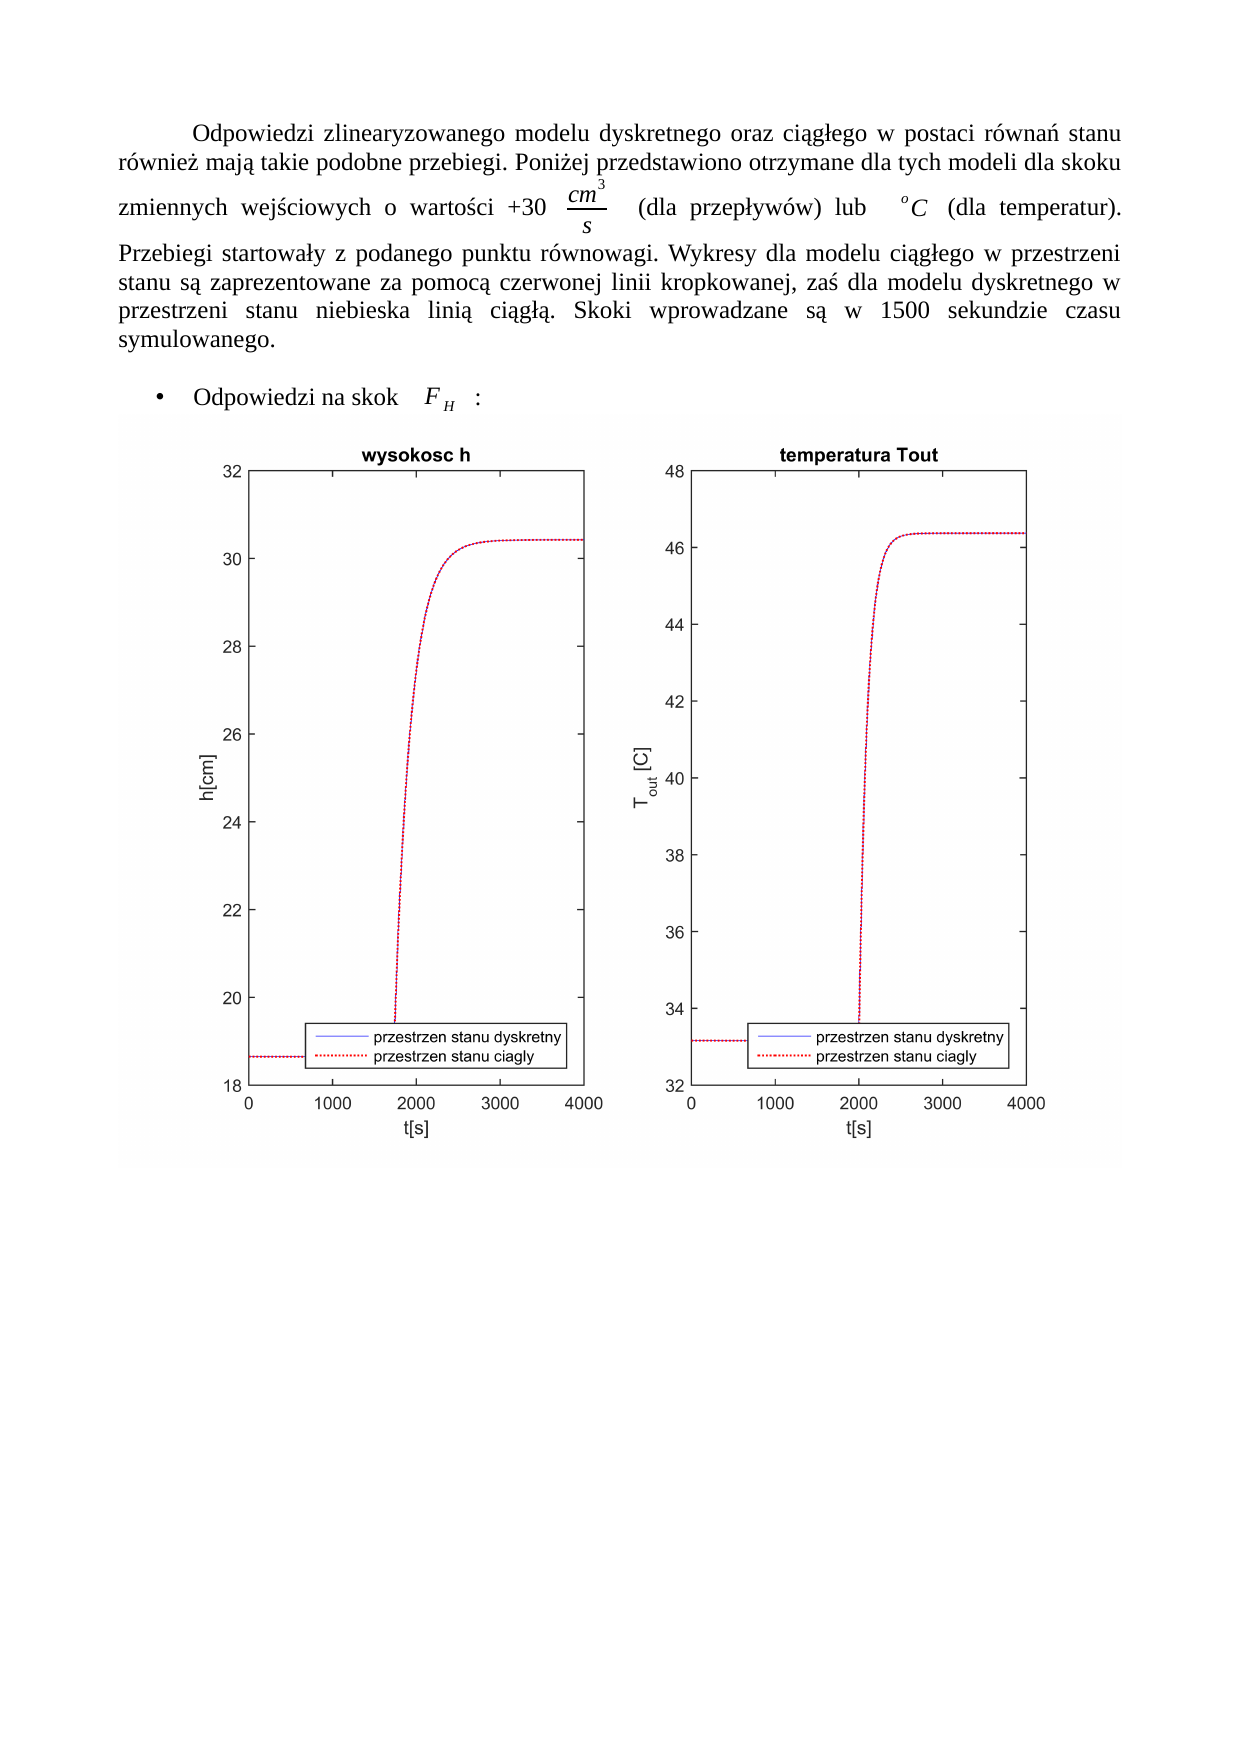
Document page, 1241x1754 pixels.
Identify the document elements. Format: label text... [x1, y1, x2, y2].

text Odpowiedzi zlinearyzowanego modelu dyskretnego oraz ciągłego w postaci równań stanu również mają takie podobne przebiegi. Poniżej przedstawiono otrzymane dla tych modeli dla skoku zmiennych wejściowych o wartości +30 (dla przepływów) lub (dla temperatur). Przebiegi startowały z podanego punktu równowagi. Wykresy dla modelu ciągłego w przestrzeni stanu są zaprezentowane za pomocą czerwonej linii kropkowanej, zaś dla modelu dyskretnego w przestrzeni stanu niebieska linią ciągłą. Skoki wprowadzane są w 1500 sekundzie czasu symulowanego. [118, 118, 1122, 353]
picture [118, 414, 1123, 1168]
list Odpowiedzi na skok : [156, 382, 1122, 414]
